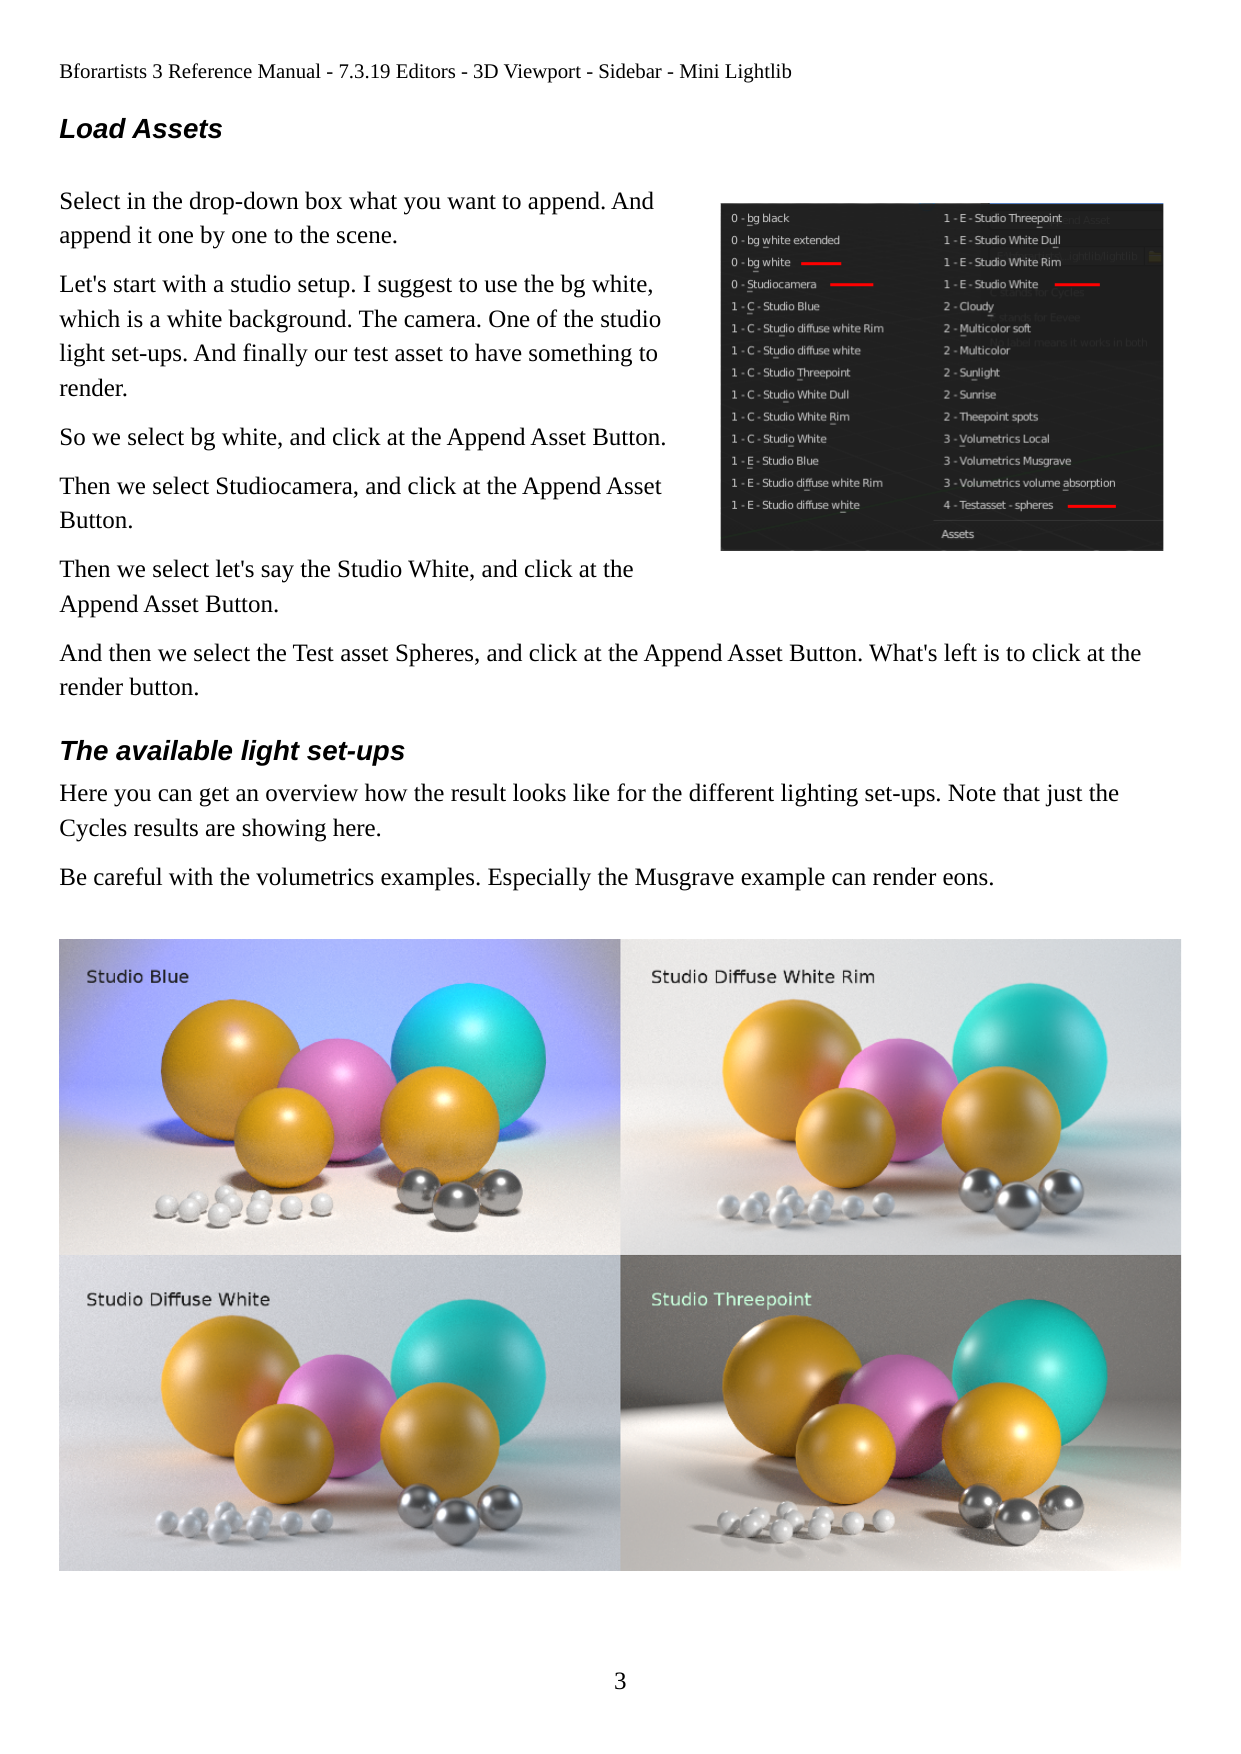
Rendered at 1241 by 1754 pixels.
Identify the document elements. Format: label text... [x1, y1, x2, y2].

text And then we select the Test asset Spheres, and click at the Append Asset Button. What's left is to click at the render button. [59, 638, 1181, 701]
text Let's start with a studio setup. I suggest to use the bg white, which is a white background. The camera. One of the studio light set-ups. And finally our test asset to have something to render. [59, 269, 720, 401]
text Then we select let's say the Studio White, and click at the Append Asset Button. [59, 554, 1181, 618]
text Here you can get an overview how the result looks like for the different lighting set-ups. Note that just the Cycles results are showing here. [59, 778, 1181, 842]
picture [720, 203, 1164, 551]
picture [59, 939, 1182, 1571]
text Then we select Studiocamera, and click at the Append Asset Button. [59, 471, 720, 534]
subtitle The available light set-ups [59, 734, 1181, 766]
subtitle Load Assets [59, 113, 1181, 144]
text Be careful with the volumetrics examples. Especially the Musgrave example can render eons. [59, 862, 1181, 891]
text So we select bg white, and click at the Append Asset Button. [59, 422, 720, 451]
text Select in the drop-down box what you want to append. And append it one by one to the scene. [59, 186, 1181, 249]
